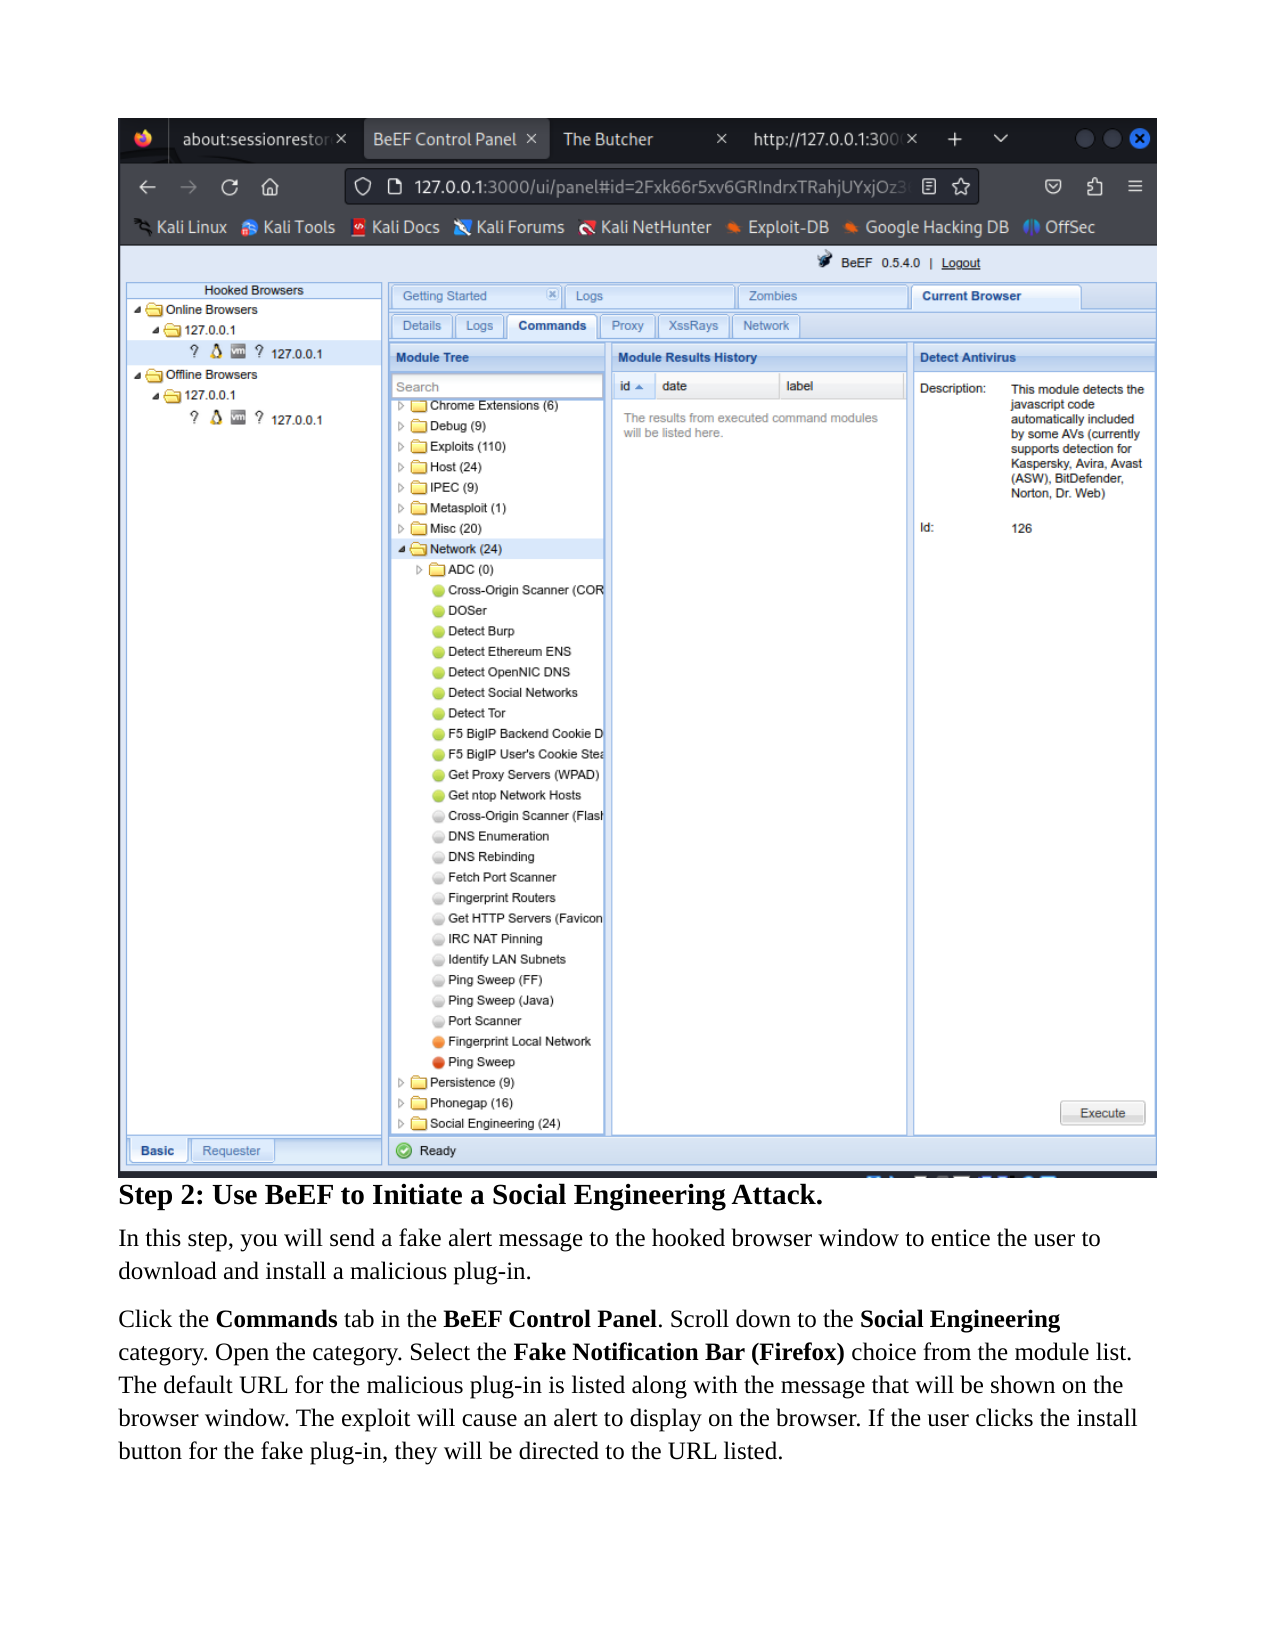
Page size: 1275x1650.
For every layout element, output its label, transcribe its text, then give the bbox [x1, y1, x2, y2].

text In this step, you will send a fake alert message to the hooked browser window to entice the user to download and install a malicious plug-in. [118, 1223, 1157, 1285]
text Click the Commands tab in the BeEF Control Panel. Scroll down to the Social Engineering category. Open the category. Select the Fake Notification Bar (Firefox) choice from the module list. The default URL for the malicious plug-in is listed along with the message that will be shown on the browser window. The exploit will cause an alert to display on the browser. If the user clicks the install button for the fake plug-in, they will be directed to the URL listed. [118, 1304, 1157, 1465]
picture [118, 118, 1157, 1178]
subtitle Step 2: Use BeEF to Initiate a Social Engineering Attack. [118, 1178, 1157, 1211]
